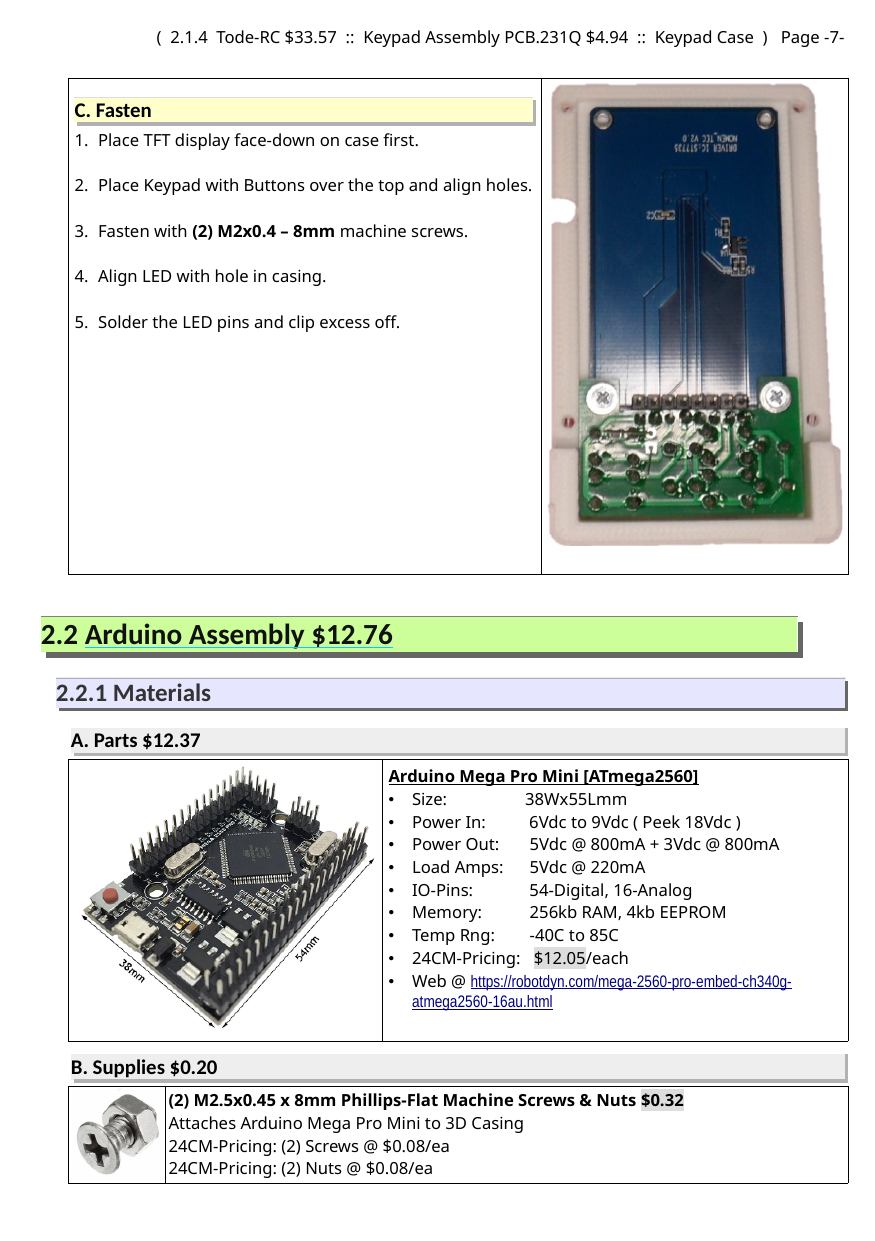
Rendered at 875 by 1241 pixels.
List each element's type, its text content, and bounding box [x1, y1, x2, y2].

table_header (2) M2.5x0.45 x 8mm Phillips-Flat Machine Screws & Nuts $0.32 Attaches Arduino Mega Pro Mini to 3D Casing 24CM-Pricing: (2) Screws @ $0.08/ea 24CM-Pricing: (2) Nuts @ $0.08/ea [166, 1087, 848, 1183]
table_cell [542, 79, 848, 574]
subtitle Parts $12.37 [71, 728, 845, 753]
table_header Arduino Mega Pro Mini [ATmega2560] Size: 38Wx55Lmm Power In: 6Vdc to 9Vdc ( Peek 18Vdc ) Power Out: 5Vdc @ 800mA + 3Vdc @ 800mA Load Amps: 5Vdc @ 220mA IO-Pins: 54-Digital, 16-Analog Memory: 256kb RAM, 4kb EEPROM Temp Rng: -40C to 85C 24CM-Pricing: $12.05/each Web @ https://robotdyn.com/mega-2560-pro-embed-ch340g-atmega2560-16au.html [383, 760, 848, 1041]
table_cell Fasten Place TFT display face-down on case first. Place Keypad with Buttons over the top and align holes. Fasten with (2) M2x0.4 – 8mm machine screws. Align LED with hole in casing. Solder the LED pins and clip excess off. [69, 79, 541, 574]
subtitle Arduino Assembly $12.76 [41, 617, 797, 652]
table_header [69, 760, 382, 1041]
subtitle Materials [56, 677, 846, 708]
picture [74, 765, 378, 1035]
subtitle Supplies $0.20 [71, 1054, 845, 1080]
